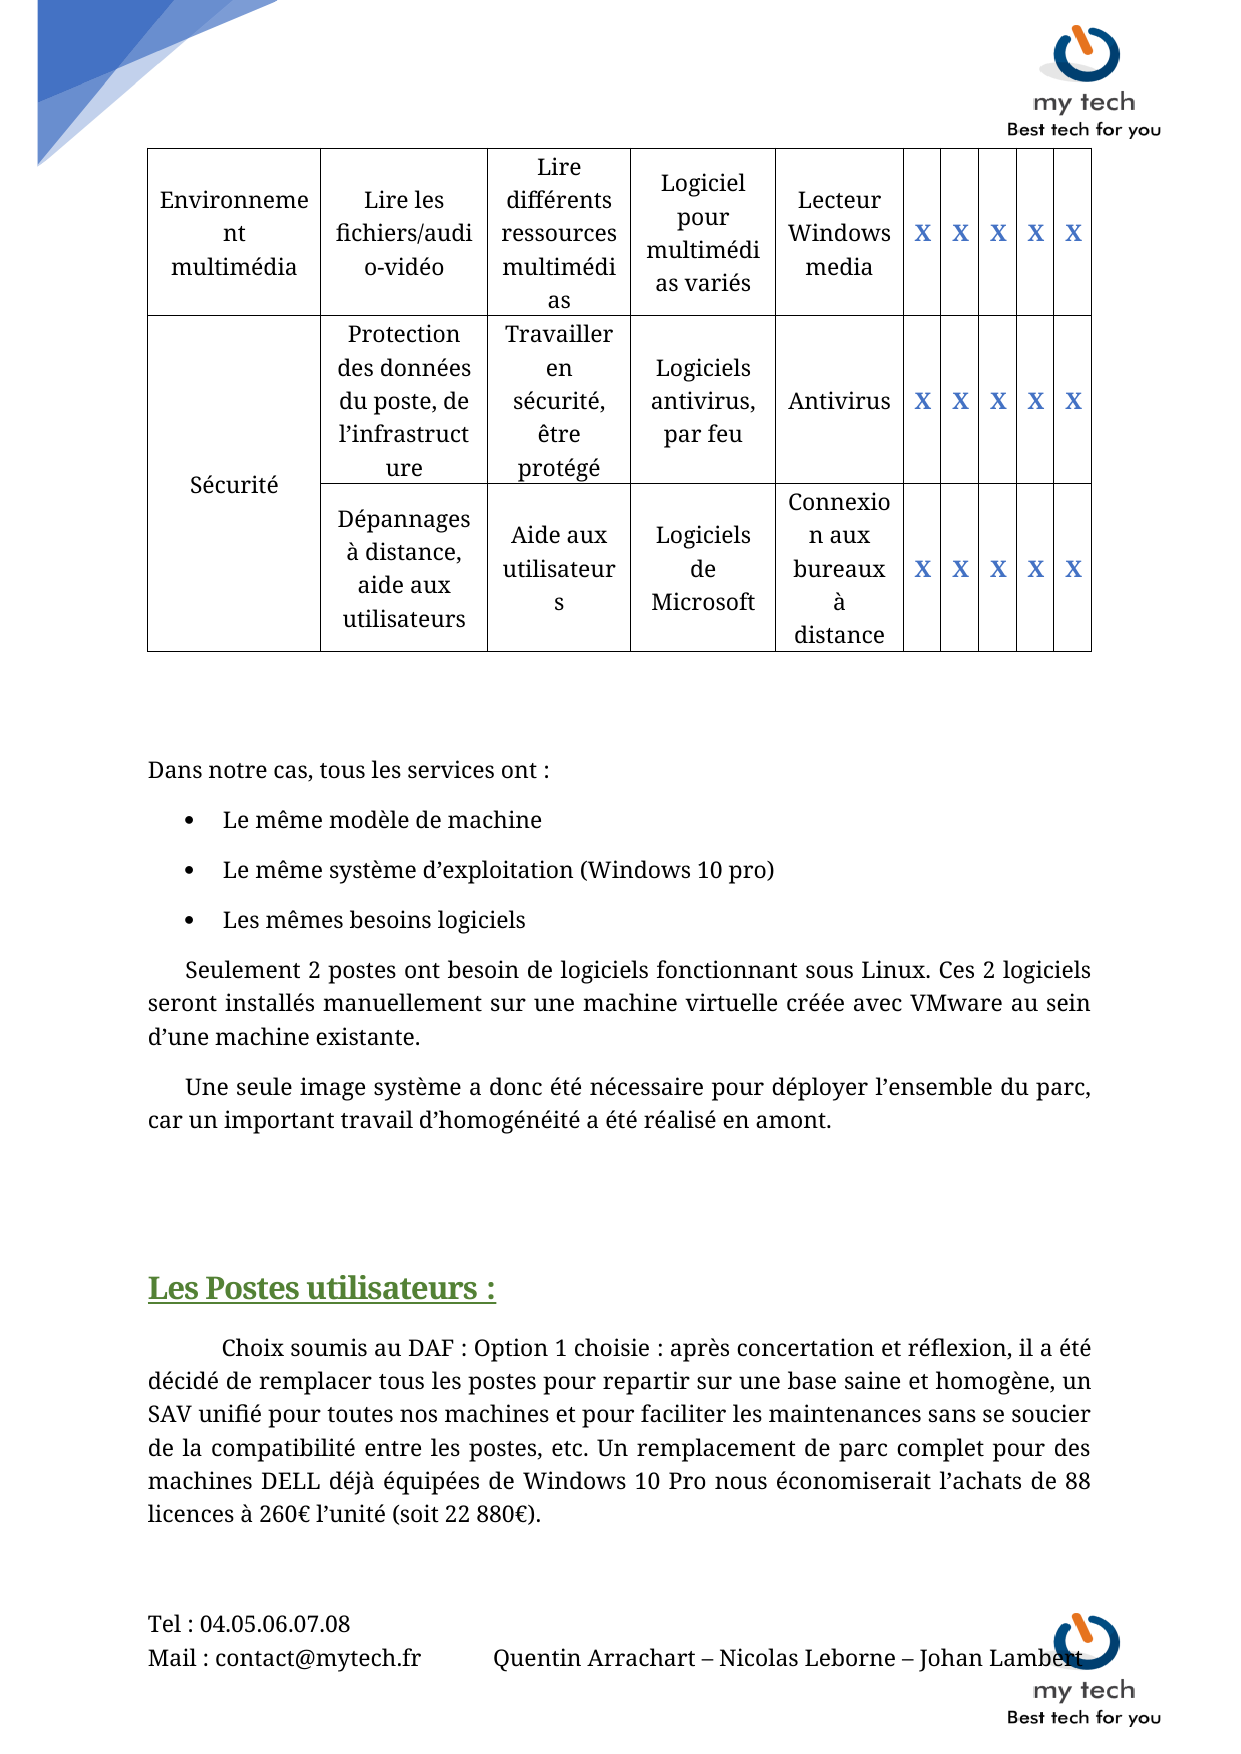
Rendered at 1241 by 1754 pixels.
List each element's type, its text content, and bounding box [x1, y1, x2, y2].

table_cell X [1054, 316, 1091, 483]
table_cell Antivirus [776, 316, 903, 483]
text Dans notre cas, tous les services ont : [148, 752, 1093, 785]
table_cell Logiciels antivirus, par feu [631, 316, 775, 483]
table_cell X [904, 484, 940, 651]
list Les mêmes besoins logiciels [185, 902, 1093, 935]
table_cell X [979, 484, 1016, 651]
table_cell Logiciel pour multimédias variés [631, 149, 775, 315]
table_cell Lire les fichiers/audio-vidéo [321, 149, 487, 315]
text Une seule image système a donc été nécessaire pour déployer l’ensemble du parc, car un important travail d’homogénéité a été réalisé en amont. [148, 1068, 1093, 1135]
text Les Postes utilisateurs : [148, 1266, 1093, 1308]
table_cell X [904, 149, 940, 315]
table_cell X [904, 316, 940, 483]
table_cell X [1054, 149, 1091, 315]
table_cell X [941, 316, 978, 483]
table_cell Logiciels de Microsoft [631, 484, 775, 651]
table_cell Connexion aux bureaux à distance [776, 484, 903, 651]
table_cell X [979, 316, 1016, 483]
table_cell Environnement multimédia [148, 149, 320, 315]
table_cell X [1017, 149, 1053, 315]
table_cell Travailler en sécurité, être protégé [488, 316, 630, 483]
table_cell Aide aux utilisateurs [488, 484, 630, 651]
list Le même modèle de machine [185, 802, 1093, 835]
text Seulement 2 postes ont besoin de logiciels fonctionnant sous Linux. Ces 2 logiciels seront installés manuellement sur une machine virtuelle créée avec VMware au sein d’une machine existante. [148, 952, 1093, 1052]
table_cell X [1017, 484, 1053, 651]
table_cell X [1054, 484, 1091, 651]
table_cell Dépannages à distance, aide aux utilisateurs [321, 484, 487, 651]
text Choix soumis au DAF : Option 1 choisie : après concertation et réflexion, il a été décidé de remplacer tous les postes pour repartir sur une base saine et homogène, un SAV unifié pour toutes nos machines et pour faciliter les maintenances sans se soucier de la compatibilité entre les postes, etc. Un remplacement de parc complet pour des machines DELL déjà équipées de Windows 10 Pro nous économiserait l’achats de 88 licences à 260€ l’unité (soit 22 880€). [148, 1329, 1093, 1529]
table_cell X [941, 484, 978, 651]
table_cell Sécurité [148, 316, 320, 651]
table_cell X [941, 149, 978, 315]
table_cell Protection des données du poste, de l’infrastructure [321, 316, 487, 483]
list Le même système d’exploitation (Windows 10 pro) [185, 852, 1093, 885]
table_cell X [979, 149, 1016, 315]
table_cell Lecteur Windows media [776, 149, 903, 315]
table_cell X [1017, 316, 1053, 483]
table_cell Lire différents ressources multimédias [488, 149, 630, 315]
